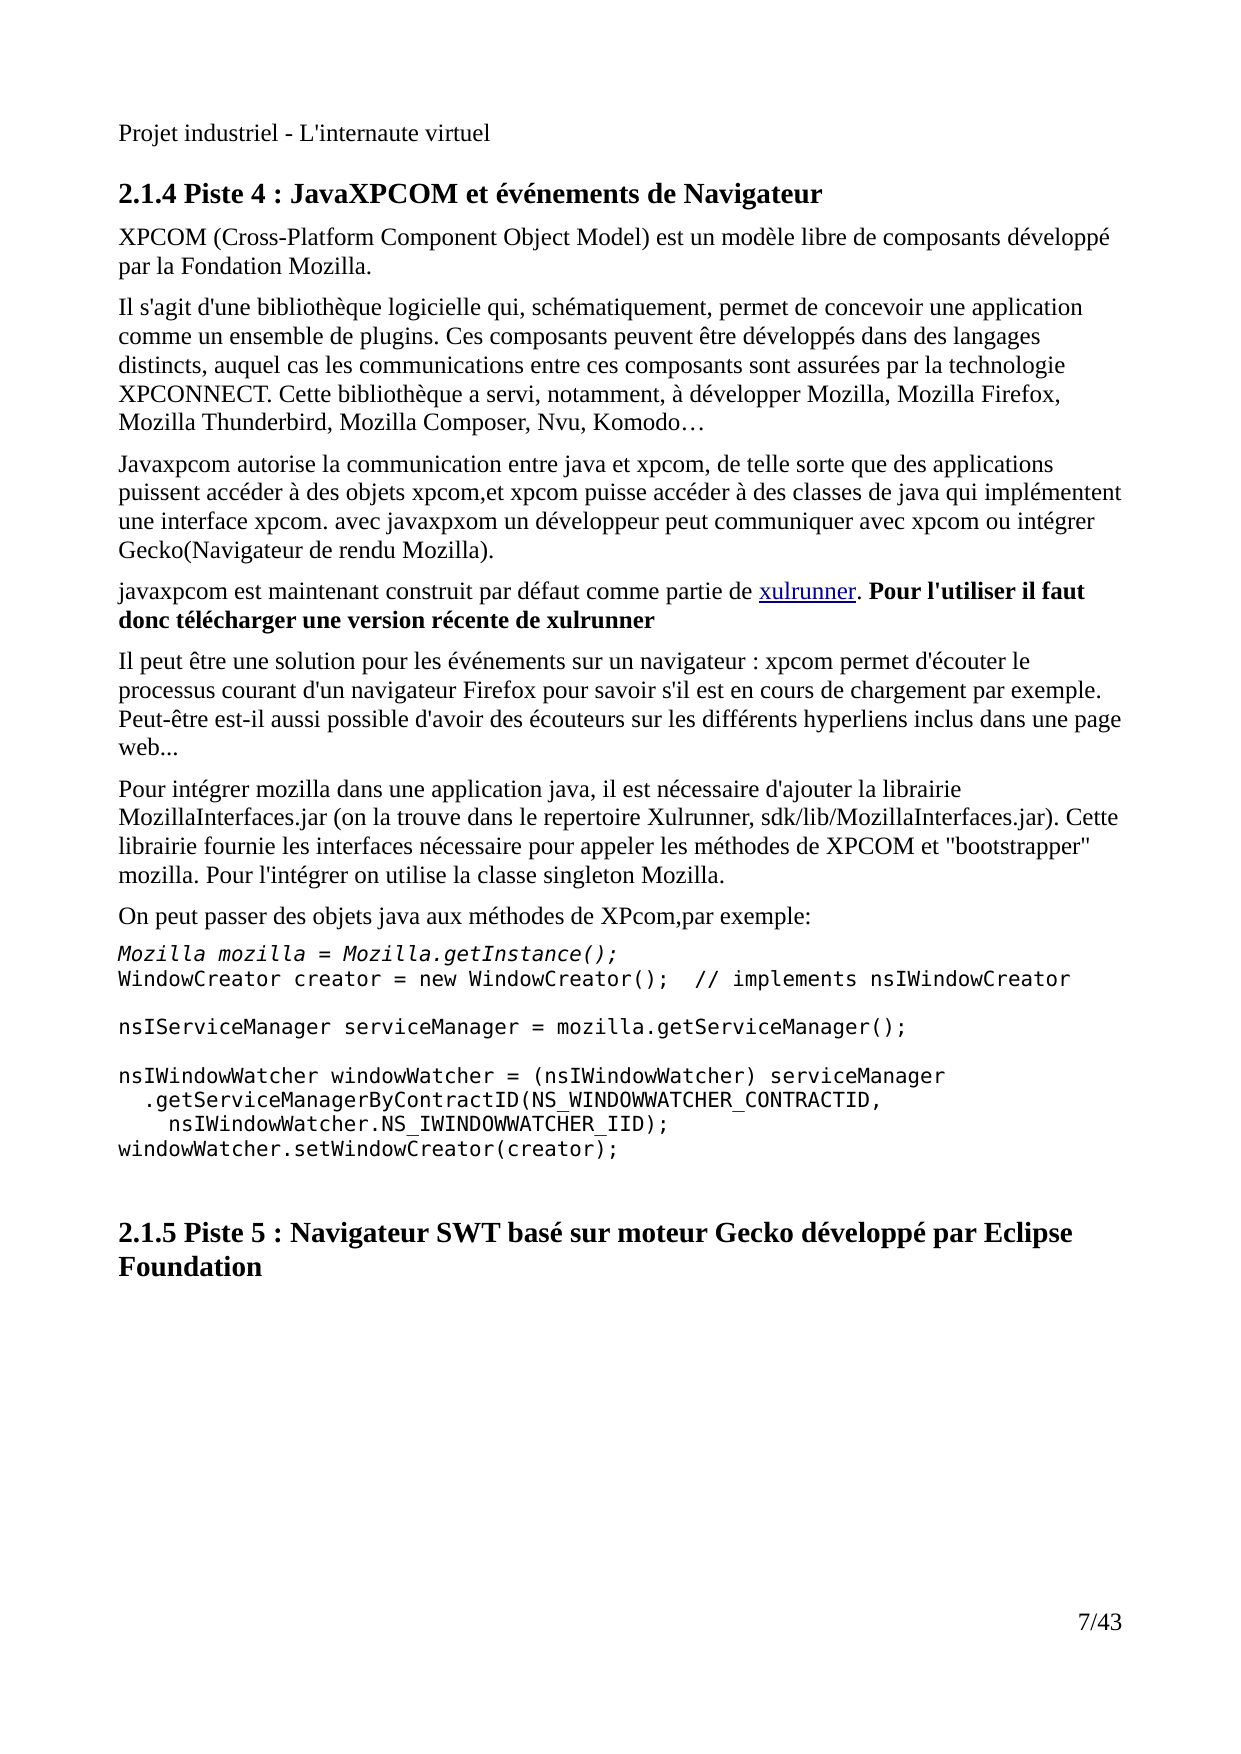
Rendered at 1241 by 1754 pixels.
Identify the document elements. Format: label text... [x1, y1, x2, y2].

text Il s'agit d'une bibliothèque logicielle qui, schématiquement, permet de concevoir une application comme un ensemble de plugins. Ces composants peuvent être développés dans des langages distincts, auquel cas les communications entre ces composants sont assurées par la technologie XPCONNECT. Cette bibliothèque a servi, notamment, à développer Mozilla, Mozilla Firefox, Mozilla Thunderbird, Mozilla Composer, Nvu, Komodo… [118, 292, 1122, 436]
text Mozilla mozilla = Mozilla.getInstance(); [118, 942, 1122, 967]
text Javaxpcom autorise la communication entre java et xpcom, de telle sorte que des applications puissent accéder à des objets xpcom,et xpcom puisse accéder à des classes de java qui implémentent une interface xpcom. avec javaxpxom un développeur peut communiquer avec xpcom ou intégrer Gecko(Navigateur de rendu Mozilla). [118, 449, 1122, 564]
text WindowCreator creator = new WindowCreator(); // implements nsIWindowCreator [118, 967, 1122, 991]
text .getServiceManagerByContractID(NS_WINDOWWATCHER_CONTRACTID, [118, 1088, 1122, 1112]
text XPCOM (Cross-Platform Component Object Model) est un modèle libre de composants développé par la Fondation Mozilla. [118, 222, 1122, 280]
text nsIWindowWatcher.NS_IWINDOWWATCHER_IID); [118, 1112, 1122, 1137]
text javaxpcom est maintenant construit par défaut comme partie de xulrunner. Pour l'utiliser il faut donc télécharger une version récente de xulrunner [118, 576, 1122, 634]
text windowWatcher.setWindowCreator(creator); [118, 1137, 1122, 1161]
text Il peut être une solution pour les événements sur un navigateur : xpcom permet d'écouter le processus courant d'un navigateur Firefox pour savoir s'il est en cours de chargement par exemple. Peut-être est-il aussi possible d'avoir des écouteurs sur les différents hyperliens inclus dans une page web... [118, 646, 1122, 761]
text On peut passer des objets java aux méthodes de XPcom,par exemple: [118, 901, 1122, 930]
text Pour intégrer mozilla dans une application java, il est nécessaire d'ajouter la librairie MozillaInterfaces.jar (on la trouve dans le repertoire Xulrunner, sdk/lib/MozillaInterfaces.jar). Cette librairie fournie les interfaces nécessaire pour appeler les méthodes de XPCOM et "bootstrapper" mozilla. Pour l'intégrer on utilise la classe singleton Mozilla. [118, 774, 1122, 889]
subtitle 2.1.5 Piste 5 : Navigateur SWT basé sur moteur Gecko développé par Eclipse Foundation [118, 1215, 1122, 1282]
text nsIServiceManager serviceManager = mozilla.getServiceManager(); [118, 1015, 1122, 1039]
subtitle 2.1.4 Piste 4 : JavaXPCOM et événements de Navigateur [118, 176, 1122, 210]
text nsIWindowWatcher windowWatcher = (nsIWindowWatcher) serviceManager [118, 1064, 1122, 1088]
